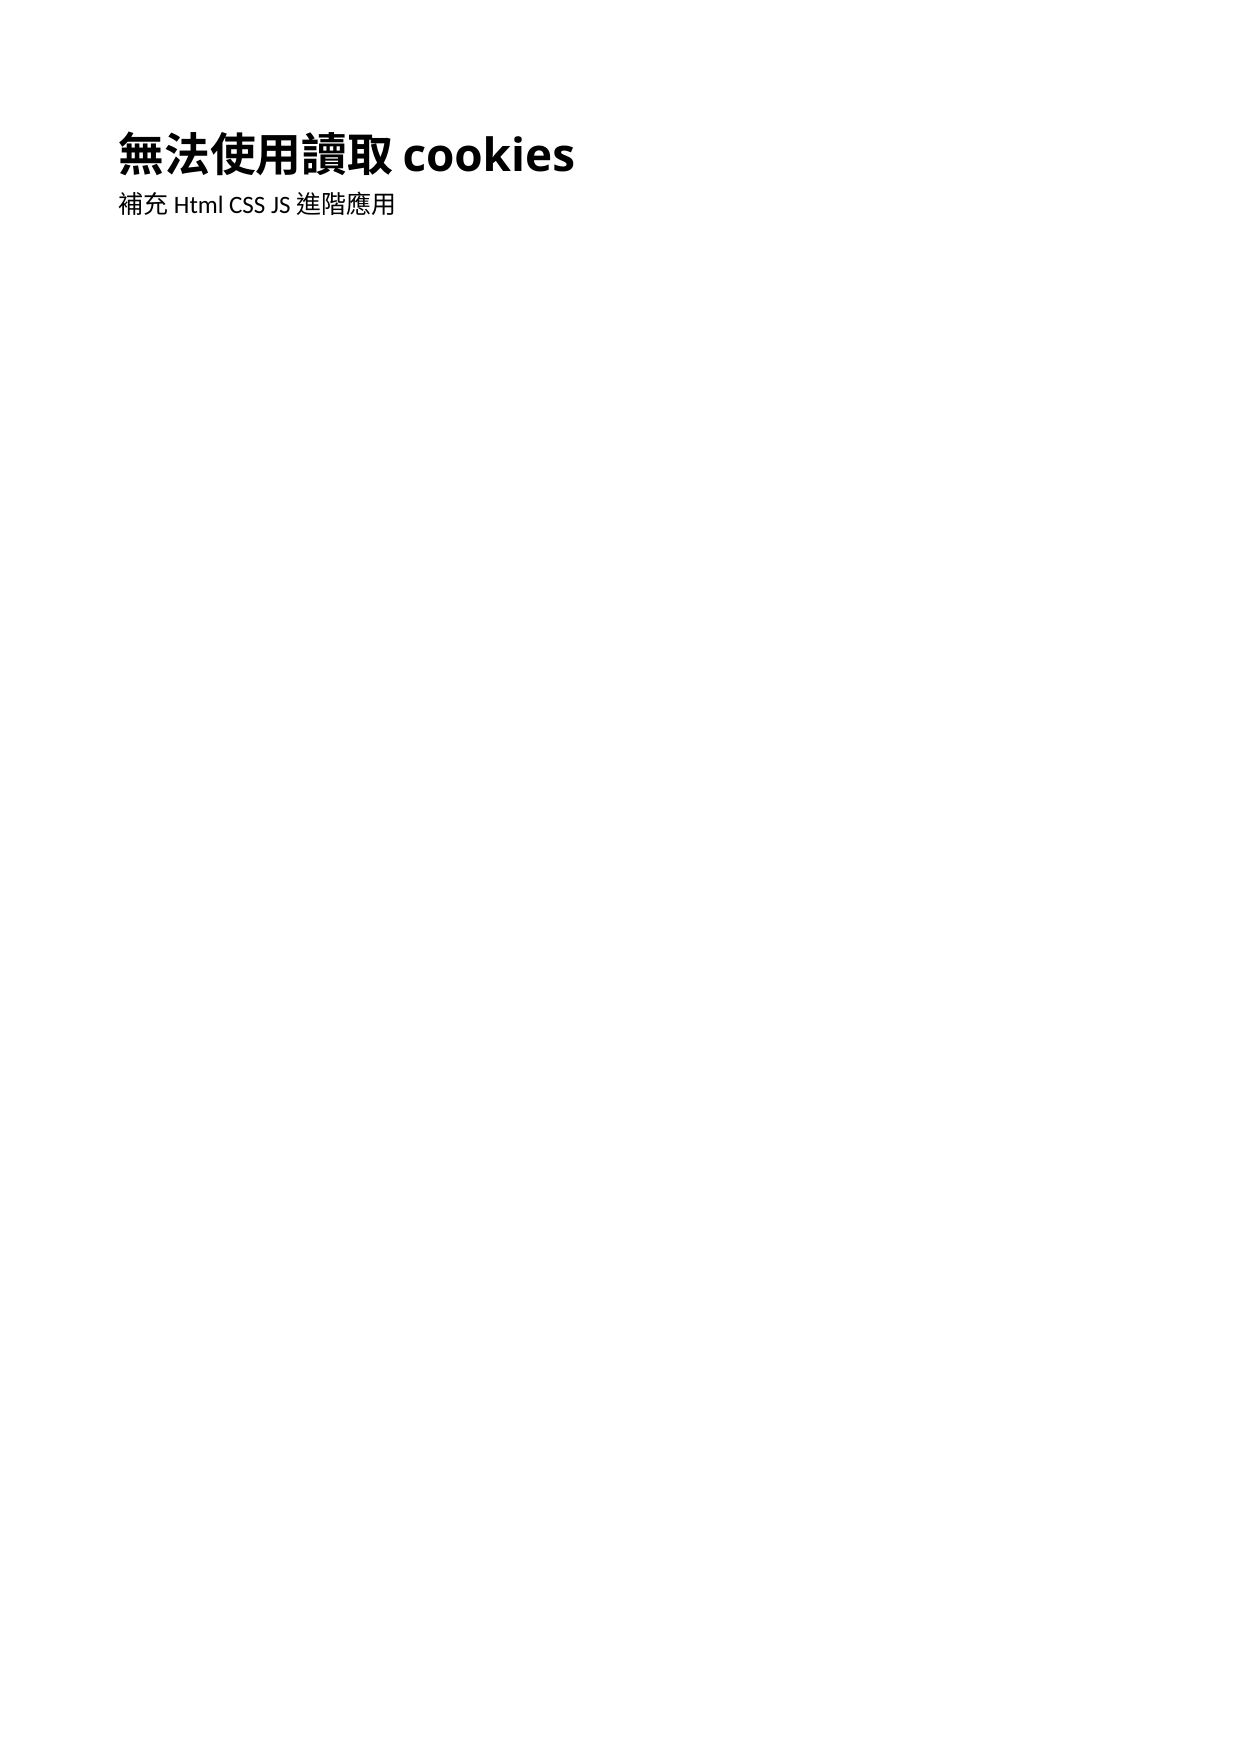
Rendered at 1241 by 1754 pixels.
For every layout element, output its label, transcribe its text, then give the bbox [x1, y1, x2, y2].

text 補充 Html CSS JS 進階應用 [118, 185, 1122, 221]
subtitle 無法使用讀取cookies [118, 118, 1122, 185]
